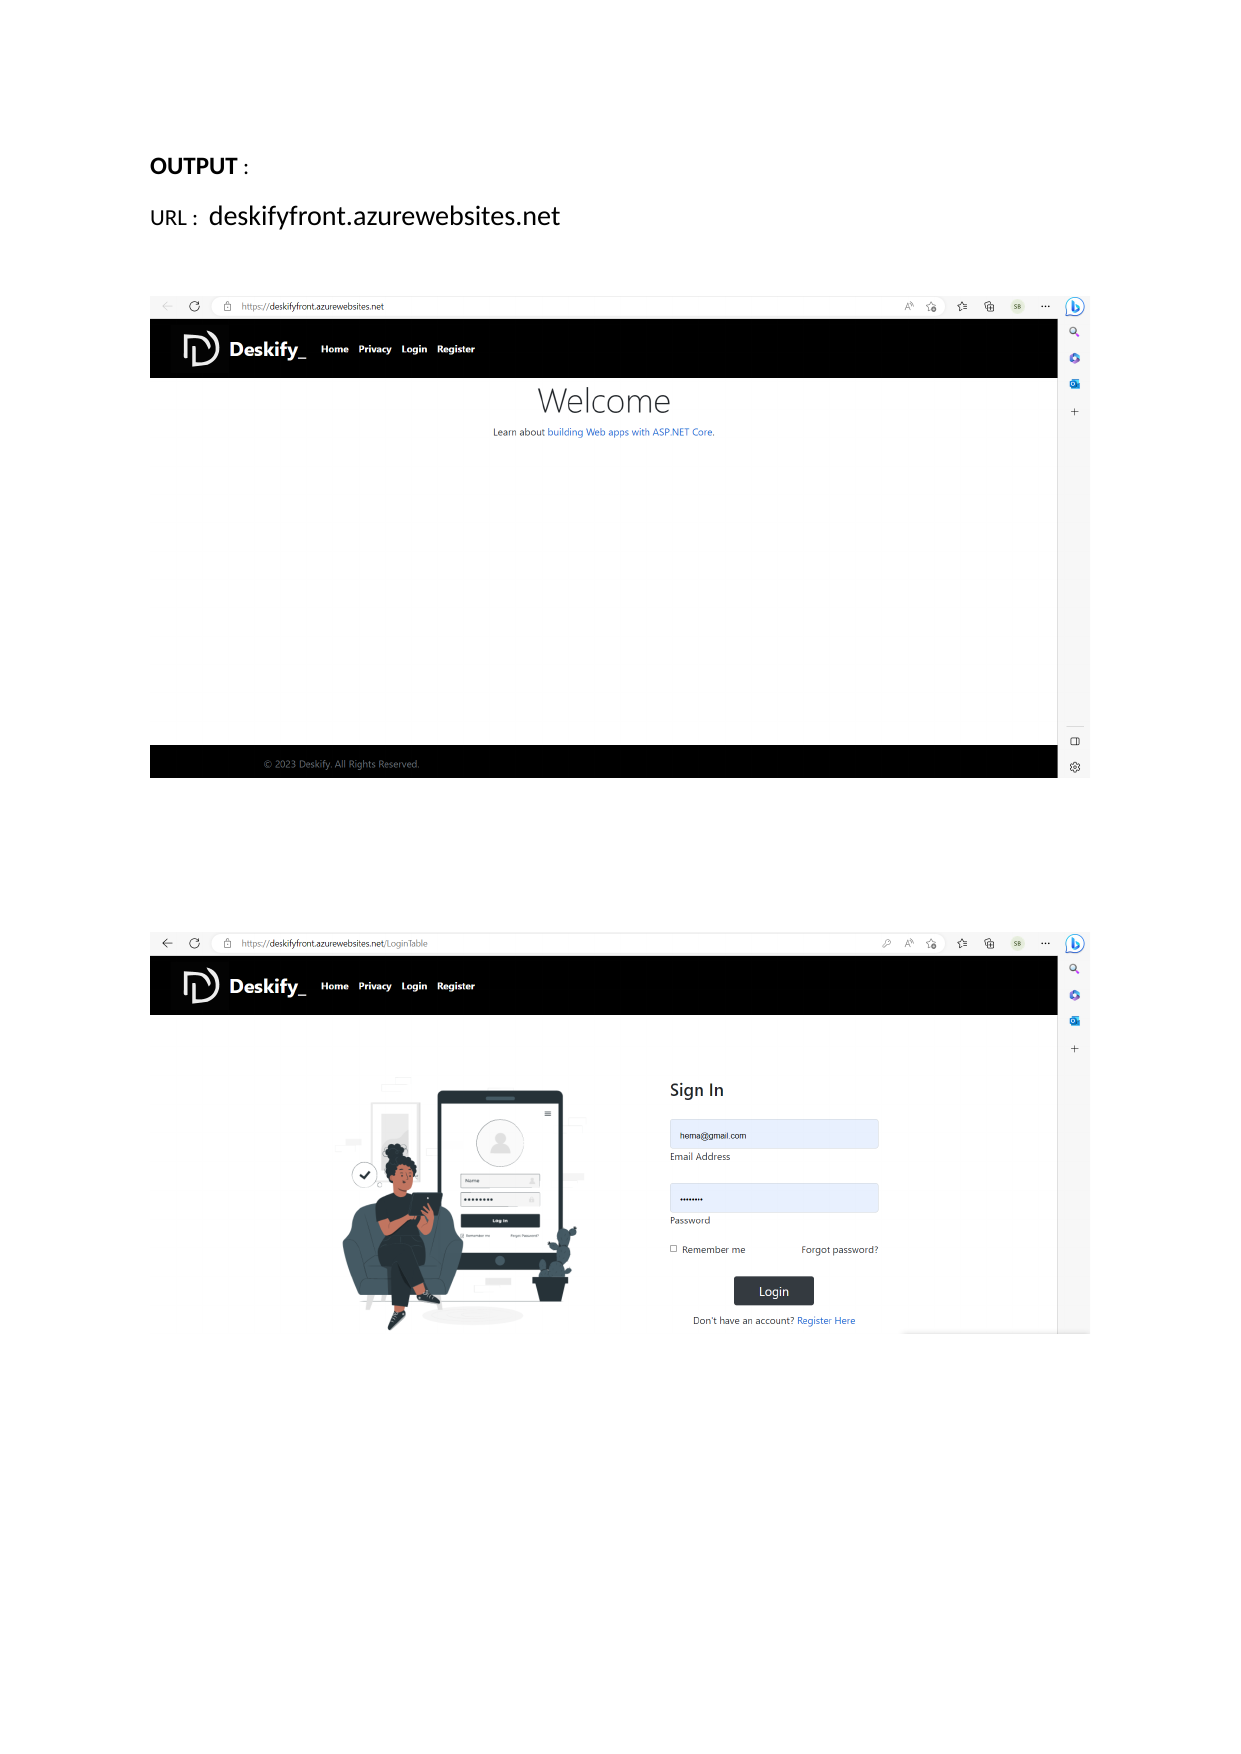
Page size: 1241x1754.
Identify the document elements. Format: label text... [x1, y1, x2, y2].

text URL : deskifyfront.azurewebsites.net [150, 198, 1090, 233]
text OUTPUT : [150, 150, 1090, 181]
